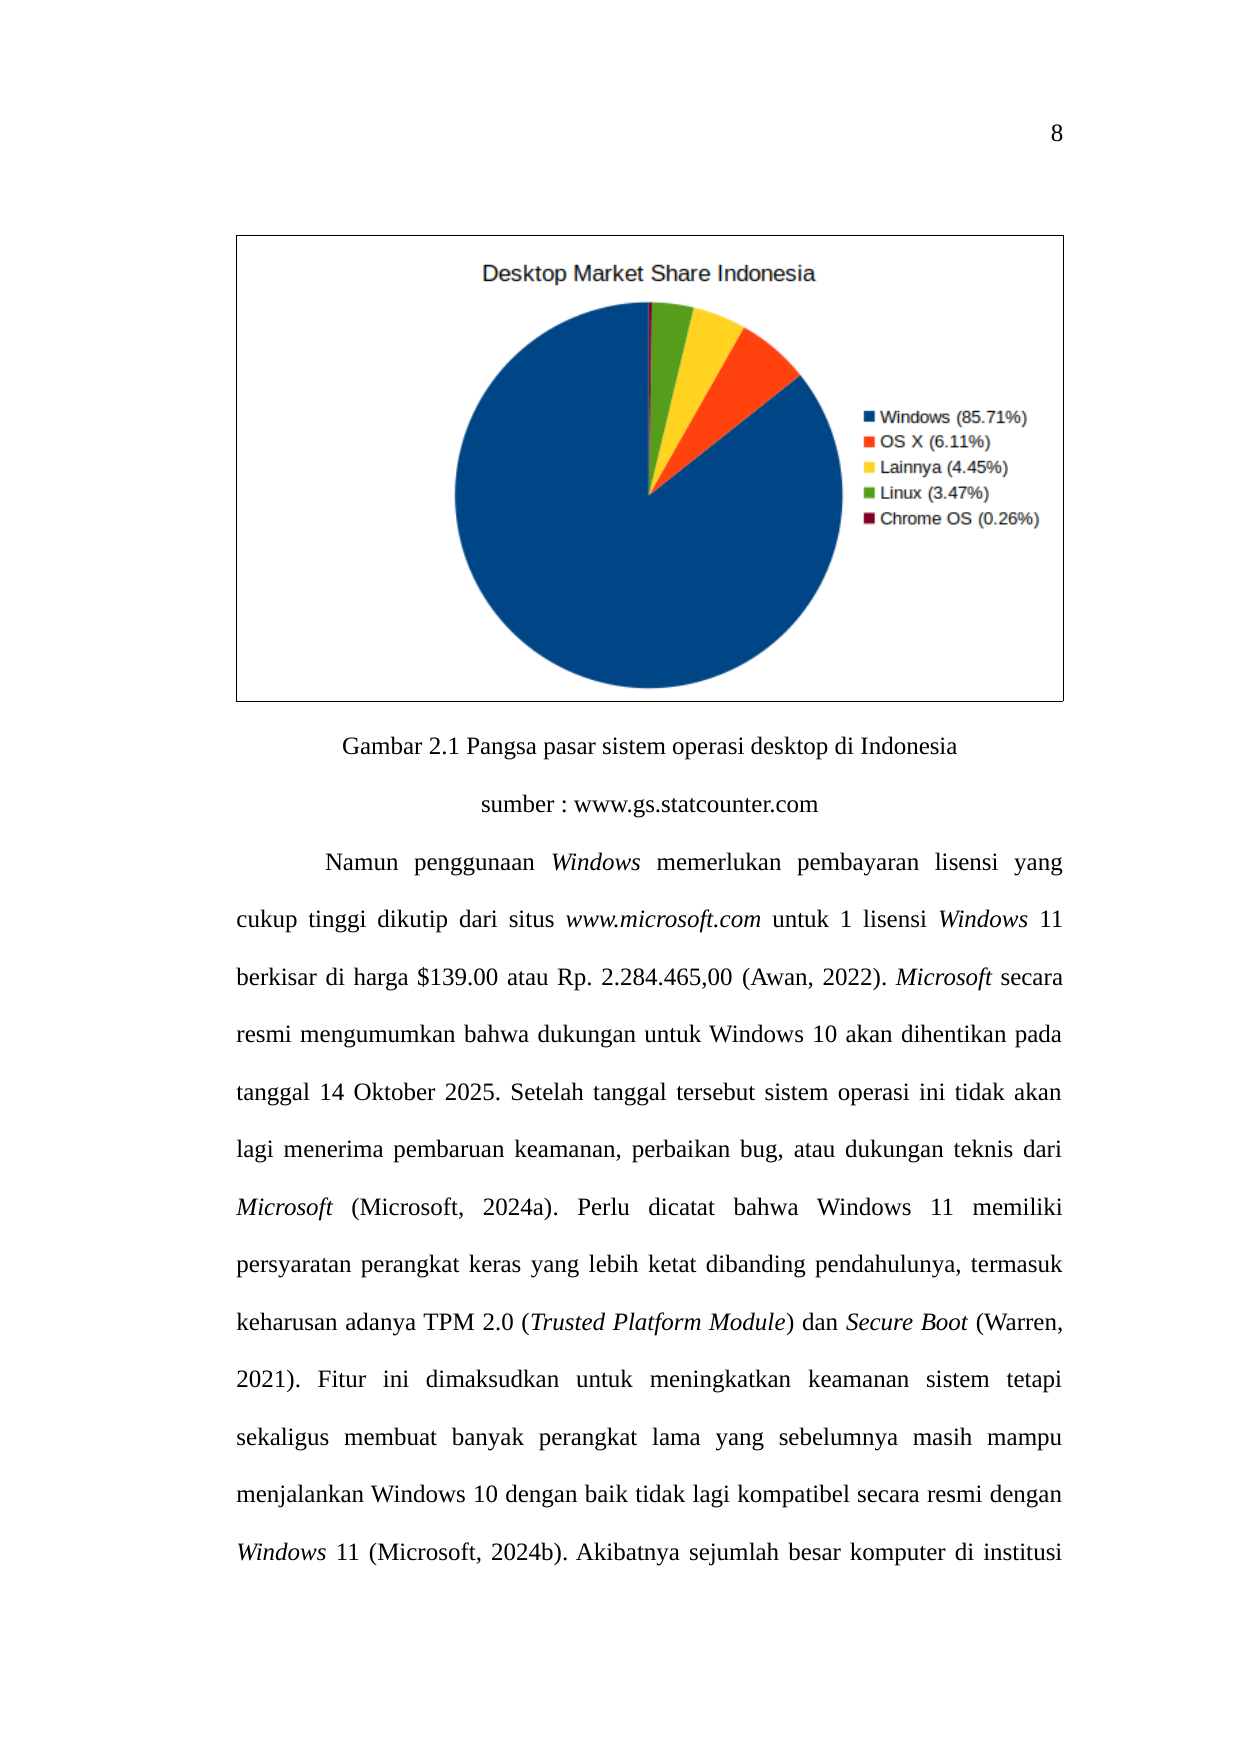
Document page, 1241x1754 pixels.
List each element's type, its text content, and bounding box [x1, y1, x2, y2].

text Namun penggunaan Windows memerlukan pembayaran lisensi yang cukup tinggi dikutip dari situs www.microsoft.com untuk 1 lisensi Windows 11 berkisar di harga $139.00 atau Rp. 2.284.465,00 (Awan, 2022). Microsoft secara resmi mengumumkan bahwa dukungan untuk Windows 10 akan dihentikan pada tanggal 14 Oktober 2025. Setelah tanggal tersebut sistem operasi ini tidak akan lagi menerima pembaruan keamanan, perbaikan bug, atau dukungan teknis dari Microsoft (Microsoft, 2024a)⁠. Perlu dicatat bahwa Windows 11 memiliki persyaratan perangkat keras yang lebih ketat dibanding pendahulunya, termasuk keharusan adanya TPM 2.0 (Trusted Platform Module) dan Secure Boot (Warren, 2021). Fitur ini dimaksudkan untuk meningkatkan keamanan sistem tetapi sekaligus membuat banyak perangkat lama yang sebelumnya masih mampu menjalankan Windows 10 dengan baik tidak lagi kompatibel secara resmi dengan Windows 11 (Microsoft, 2024b)⁠. Akibatnya sejumlah besar komputer di institusi [236, 847, 1063, 1565]
text Gambar 2.1 Pangsa pasar sistem operasi desktop di Indonesia [236, 702, 1063, 759]
text sumber : www.gs.statcounter.com [236, 789, 1063, 818]
text [237, 236, 1063, 701]
picture [239, 238, 1060, 699]
